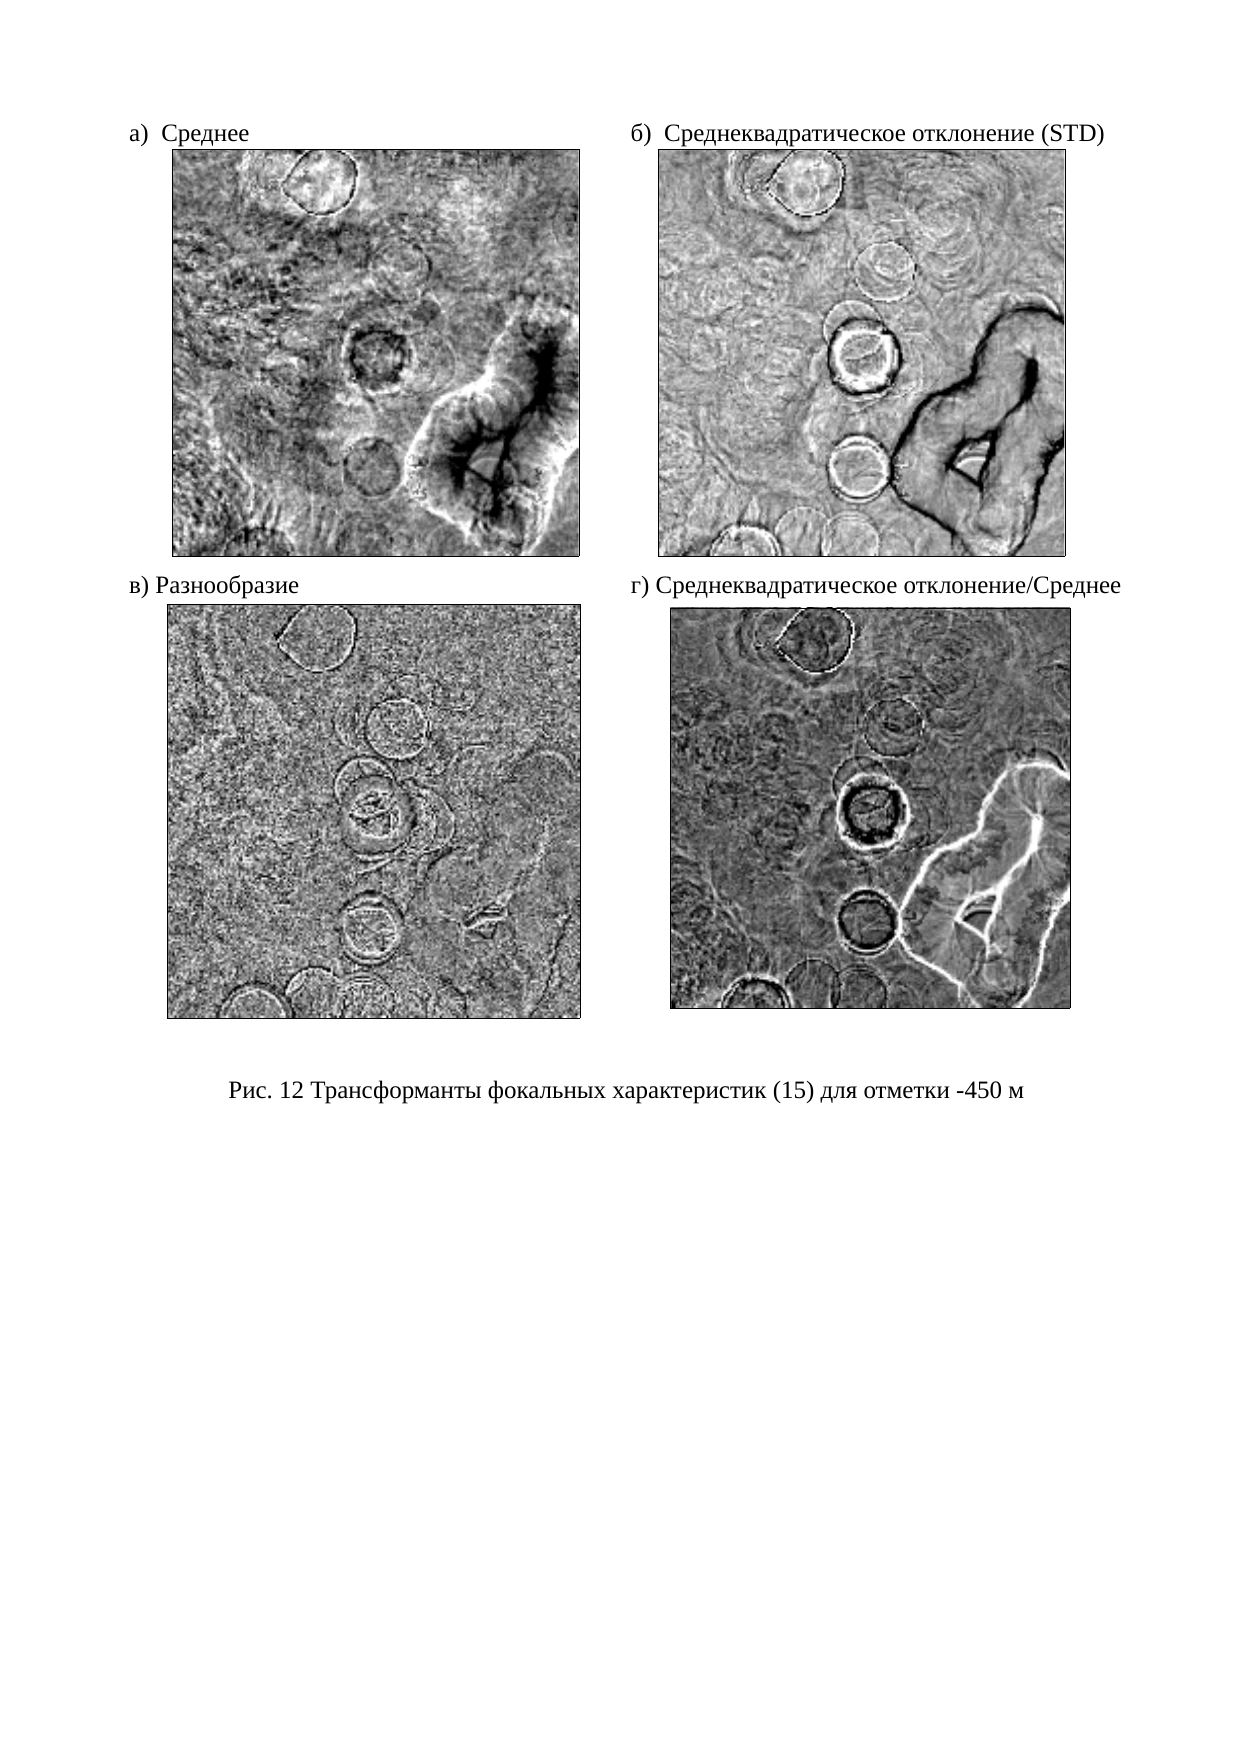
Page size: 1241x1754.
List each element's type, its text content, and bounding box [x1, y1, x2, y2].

text в) Разнообразие г) Среднеквадратическое отклонение/Среднее [129, 150, 1123, 599]
picture [168, 605, 580, 1018]
picture [659, 150, 1065, 556]
picture [671, 609, 1070, 1008]
text Рис. 12 Трансформанты фокальных характеристик (15) для отметки -450 м [129, 1075, 1123, 1104]
text а) Среднее б) Среднеквадратическое отклонение (STD) [129, 118, 1123, 147]
picture [173, 150, 579, 556]
